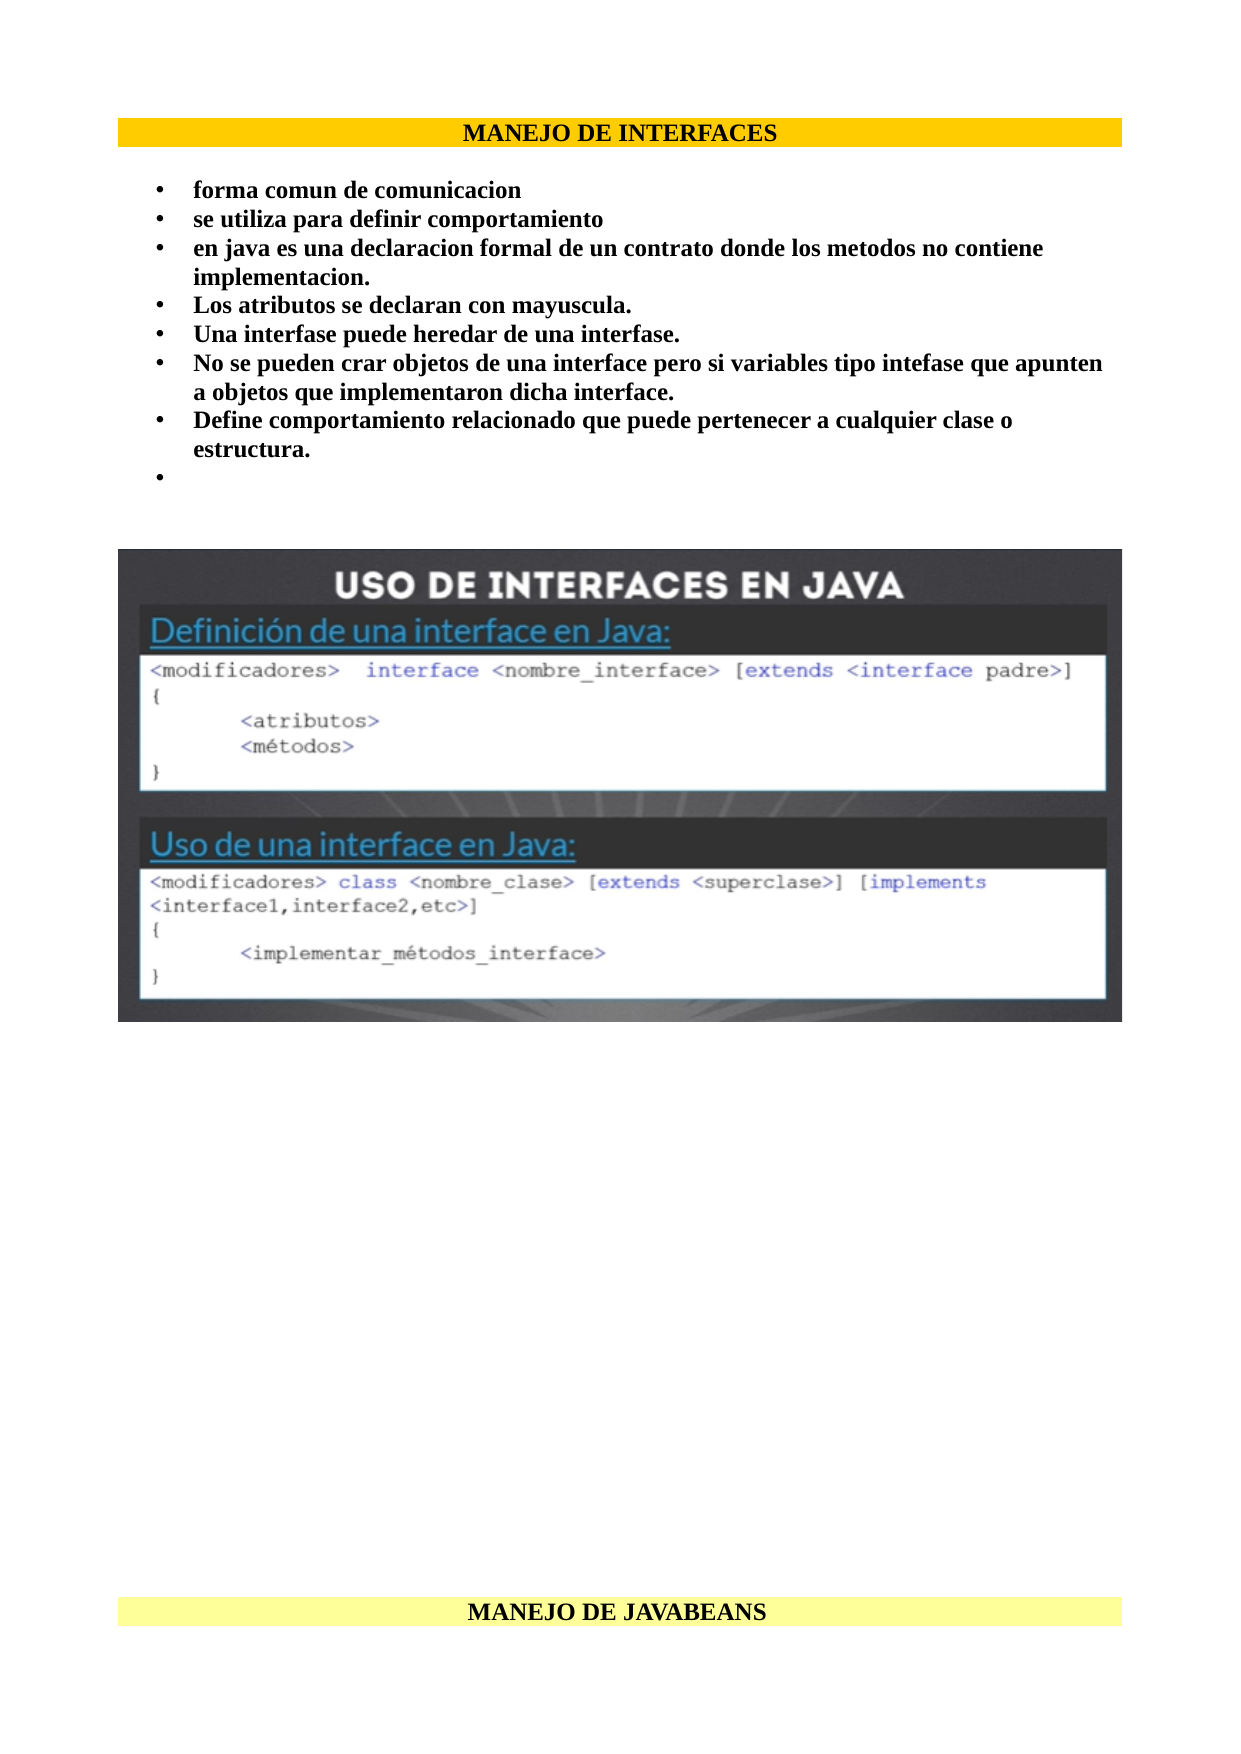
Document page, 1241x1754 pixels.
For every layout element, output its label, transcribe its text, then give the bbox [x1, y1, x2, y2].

list en java es una declaracion formal de un contrato donde los metodos no contiene implementacion. [156, 233, 1122, 291]
text MANEJO DE INTERFACES [118, 118, 1122, 147]
list Los atributos se declaran con mayuscula. [156, 291, 1122, 319]
list Define comportamiento relacionado que puede pertenecer a cualquier clase o estructura. [156, 406, 1122, 463]
list a objetos que implementaron dicha interface. [156, 377, 1122, 406]
list forma comun de comunicacion [156, 176, 1122, 204]
list No se pueden crar objetos de una interface pero si variables tipo intefase que apunten [156, 348, 1122, 377]
text MANEJO DE JAVABEANS [118, 1597, 1122, 1626]
list se utiliza para definir comportamiento [156, 204, 1122, 233]
picture [118, 549, 1123, 1022]
list Una interfase puede heredar de una interfase. [156, 319, 1122, 348]
